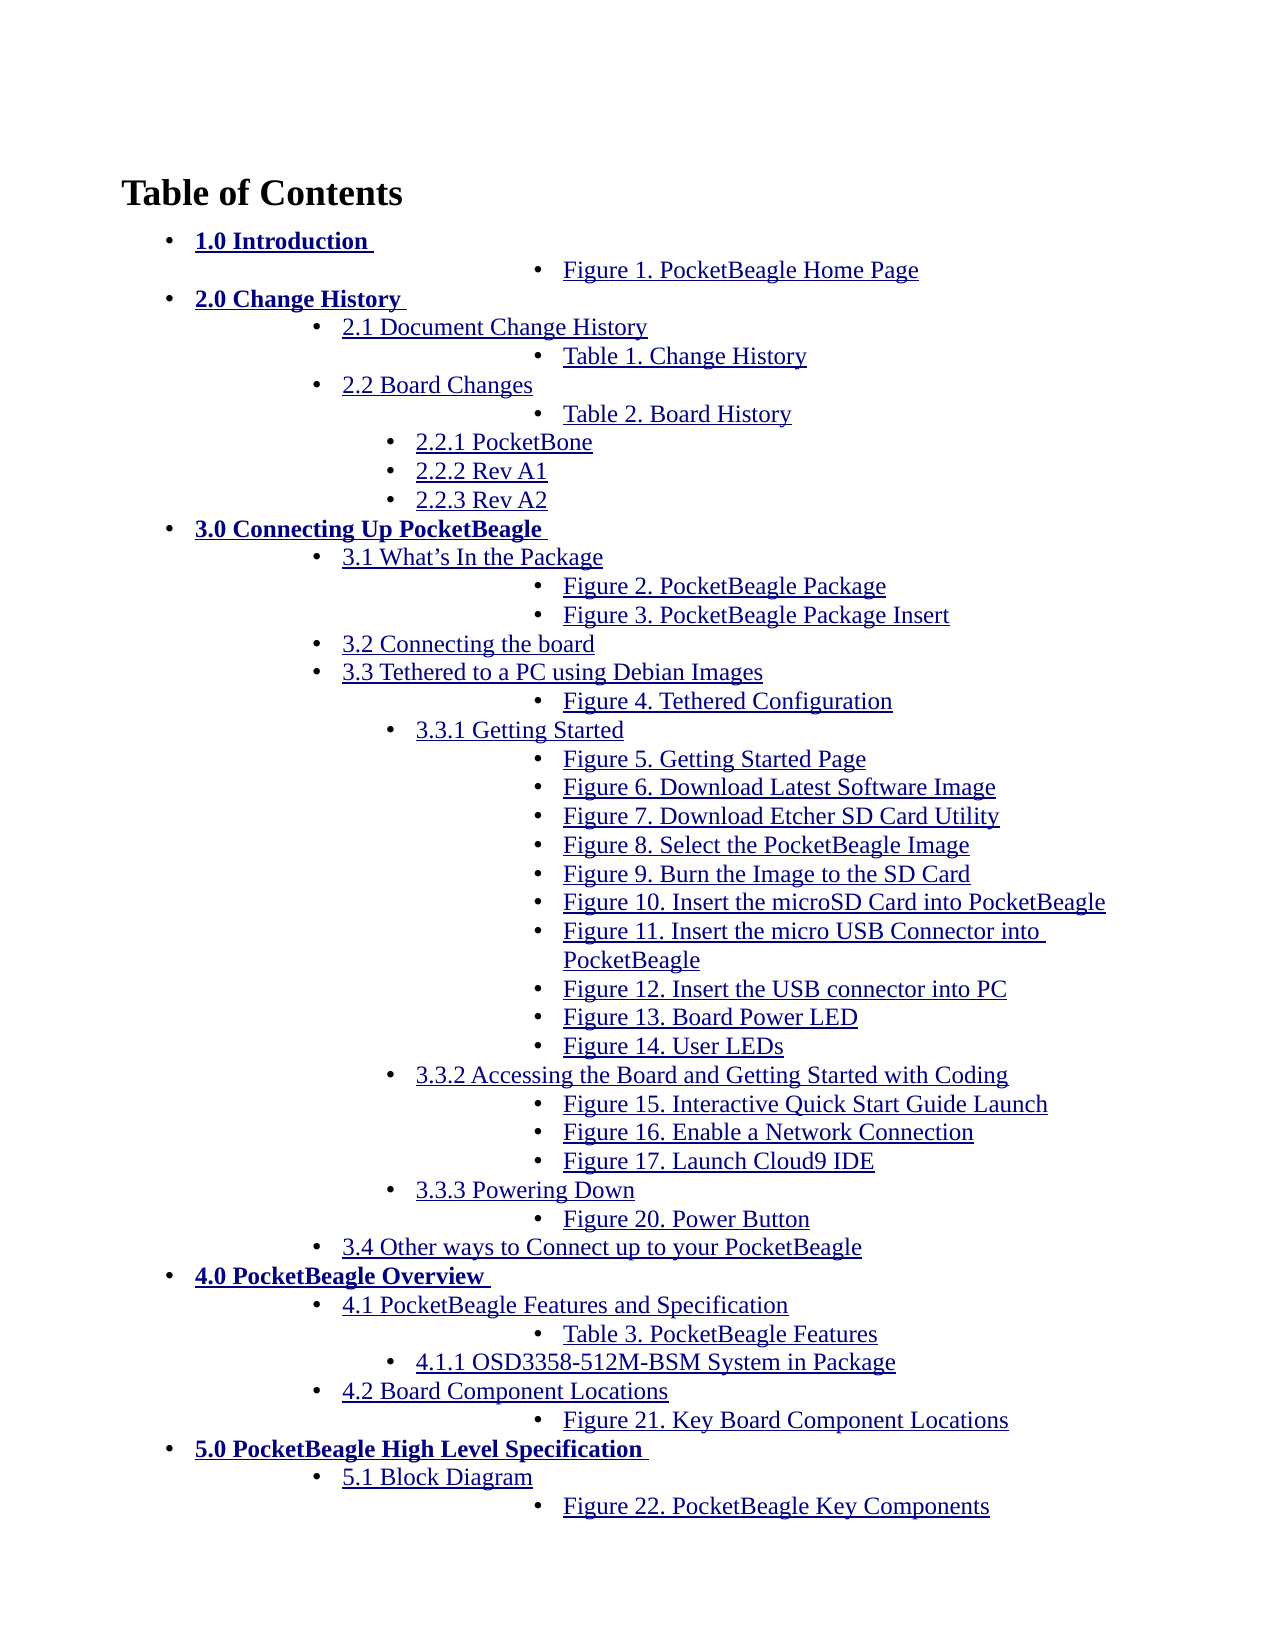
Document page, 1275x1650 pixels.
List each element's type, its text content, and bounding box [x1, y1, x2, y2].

table_header Table of Contents 1.0 Introduction Figure 1. PocketBeagle Home Page 2.0 Change History 2.1 Document Change History Table 1. Change History 2.2 Board Changes Table 2. Board History 2.2.1 PocketBone 2.2.2 Rev A1 2.2.3 Rev A2 3.0 Connecting Up PocketBeagle 3.1 What’s In the Package Figure 2. PocketBeagle Package Figure 3. PocketBeagle Package Insert 3.2 Connecting the board 3.3 Tethered to a PC using Debian Images Figure 4. Tethered Configuration 3.3.1 Getting Started Figure 5. Getting Started Page Figure 6. Download Latest Software Image Figure 7. Download Etcher SD Card Utility Figure 8. Select the PocketBeagle Image Figure 9. Burn the Image to the SD Card Figure 10. Insert the microSD Card into PocketBeagle Figure 11. Insert the micro USB Connector into PocketBeagle Figure 12. Insert the USB connector into PC Figure 13. Board Power LED Figure 14. User LEDs 3.3.2 Accessing the Board and Getting Started with Coding Figure 15. Interactive Quick Start Guide Launch Figure 16. Enable a Network Connection Figure 17. Launch Cloud9 IDE 3.3.3 Powering Down Figure 20. Power Button 3.4 Other ways to Connect up to your PocketBeagle 4.0 PocketBeagle Overview 4.1 PocketBeagle Features and Specification Table 3. PocketBeagle Features 4.1.1 OSD3358-512M-BSM System in Package 4.2 Board Component Locations Figure 21. Key Board Component Locations 5.0 PocketBeagle High Level Specification 5.1 Block Diagram Figure 22. PocketBeagle Key Components 5.2 System in Package (SiP) Figure 23. OSD335x SIP Block Diagram 5.3 Connectivity 5.3.1 Expansion Headers Figure 24. PocketBeagle Expansion Headers 5.3.2 microSD Connector Figure 25. microSD Connector 5.3.3 USB 2.0 Connector Figure 26. USB 2.0 Connector 5.3.4 Boot Modes Table 4. UART Pins on Expansion Headers for Serial Boot 5.4 Power Table 5. Power Inputs Available on Expansion Headers Table 6. Power Outputs Available on Expansion Headers Table 5. Ground Pins Available on Expansion Headers 5.5 JTAG Pads Figure 27. JTAG Pad Connections 5.6 Serial Debug Port Figure 28. Serial Debug Connections 6.0 Detailed Hardware Design 6.1 OSD3358-SM SiP Design 6.1.1 SiP A OSD3358 SiP System and Power Signals Figure 29. SiP A OSD3358 SiP System and Power Signals 6.1.2 SiP B OSD3358 SiP JTAG, USB & Analog Signals Figure 30. SiP B OSD3358 SiP JTAG, USB & Analog Signals 6.1.3 SiP C OSD3358 SiP Peripheral Signals Figure 31. SiP C OSD3358 SiP Peripheral Signals 6.1.4 SiP D OSD3358 SiP System Boot Configuration Figure 32. SiP D OSD3358 SiP System Boot Configuration 6.1.5 SiP E OSD3358 SiP Power Signals Figure 33. SiP E OSD3358 SiP Power Signals 6.1.6 SiP F OSD3358 SiP Power Signals Figure 34. SiP F OSD3358 SiP Power Signals 6.2 MicroSD Connection Figure 35. microSD Connections 6.3 USB Connector Figure 36. USB Connection 6.4 Power Button Design Figure 37. Power Button 6.5 User LEDs Figure 38. User LEDs Table 6. User LED Control Signals/Pins 6.6 JTAG Pads Figure 39. JTAG Pads Design 6.7 PRU-ICSS 6.7.1 PRU-ICSS Features 6.7.2 PRU-ICSS Block Diagram Figure 40. PRU-ICSS Block Diagram 6.7.3 PRU-ICSS Pin Access Table 6. PRU0 and PRU1 Access 7.0 Connectors 7.1 Expansion Header Connectors Figure 41. Expansion Headers for PocketBeagle Figure 42. Expansion Header Popular Functions - Color Coded 7.1.1 P1 Header Figure 43 P1 Header Table 7. P1 Header Pinout 7.1.2 P2 Header Figure 44. P2 Header Table 8. P2 Header Pinout 7.2 mikroBUS socket connections Figure 45. mikroBUS Figure 46. PocketBeagle Both Headers 7.3 Setting up an additional USB Connection 8.0 PocketCape Support 9.0 PocketBeagle Mechanical 9.1 Dimensions and Weight 10.0 Additional Pictures Figure 47. PocketBeagle Front BW Figure 48. PocketBeagle Back BW 11.0 Support Information 11.1 Hardware Design 11.2 Software Updates 11.5 Export Information 11.4 RMA Support 11.5 Getting Help [118, 147, 1157, 1523]
